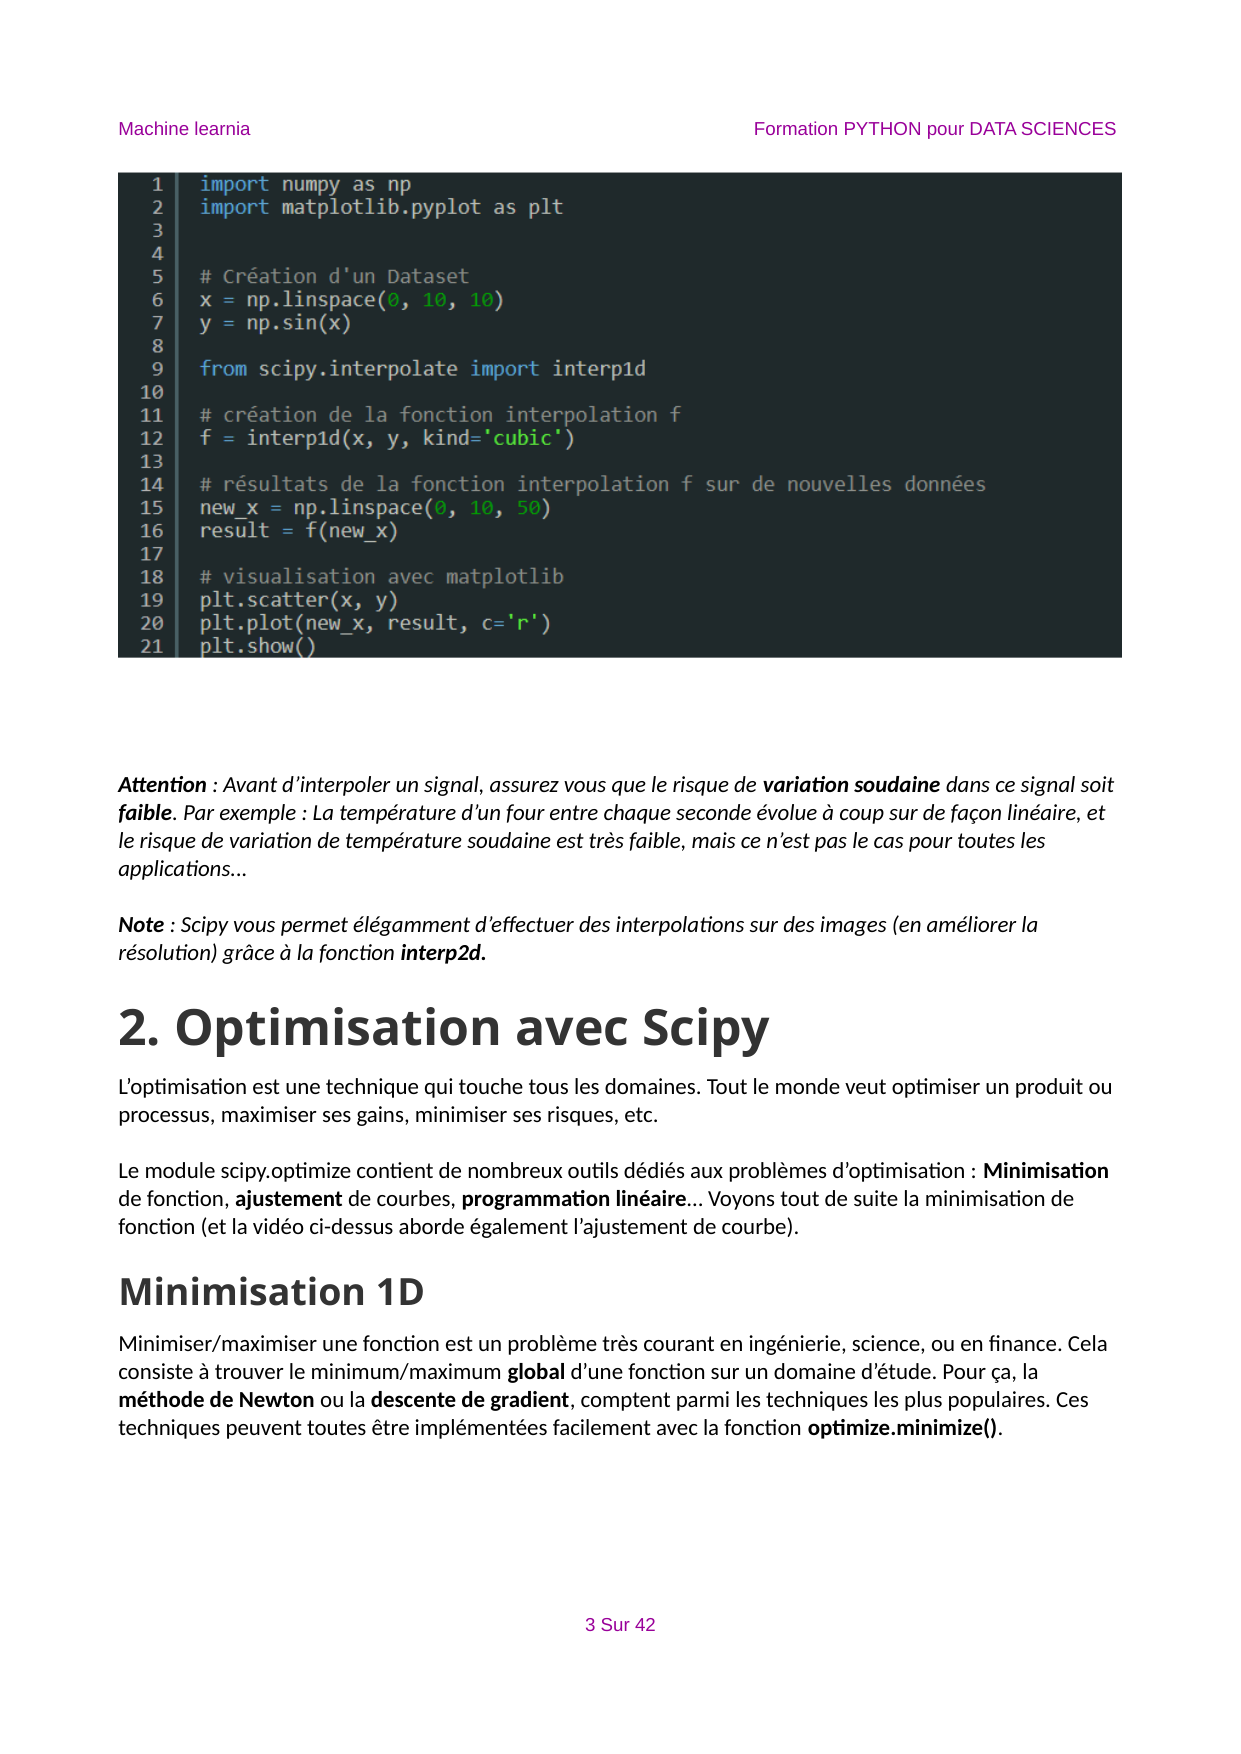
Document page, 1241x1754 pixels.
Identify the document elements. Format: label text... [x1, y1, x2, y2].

subtitle Minimisation 1D [118, 1265, 1122, 1316]
text Le module scipy.optimize contient de nombreux outils dédiés aux problèmes d’optimisation : Minimisation de fonction, ajustement de courbes, programmation linéaire… Voyons tout de suite la minimisation de fonction (et la vidéo ci-dessus aborde également l’ajustement de courbe). [118, 1156, 1122, 1240]
subtitle 2. Optimisation avec Scipy [118, 992, 1122, 1060]
text Minimiser/maximiser une fonction est un problème très courant en ingénierie, science, ou en finance. Cela consiste à trouver le minimum/maximum global d’une fonction sur un domaine d’étude. Pour ça, la méthode de Newton ou la descente de gradient, comptent parmi les techniques les plus populaires. Ces techniques peuvent toutes être implémentées facilement avec la fonction optimize.minimize(). [118, 1329, 1122, 1441]
picture [118, 169, 1122, 659]
text Attention : Avant d’interpoler un signal, assurez vous que le risque de variation soudaine dans ce signal soit faible. Par exemple : La température d’un four entre chaque seconde évolue à coup sur de façon linéaire, et le risque de variation de température soudaine est très faible, mais ce n’est pas le cas pour toutes les applications... [118, 770, 1122, 882]
text Note : Scipy vous permet élégamment d’effectuer des interpolations sur des images (en améliorer la résolution) grâce à la fonction interp2d. [118, 911, 1122, 967]
text L’optimisation est une technique qui touche tous les domaines. Tout le monde veut optimiser un produit ou processus, maximiser ses gains, minimiser ses risques, etc. [118, 1072, 1122, 1128]
